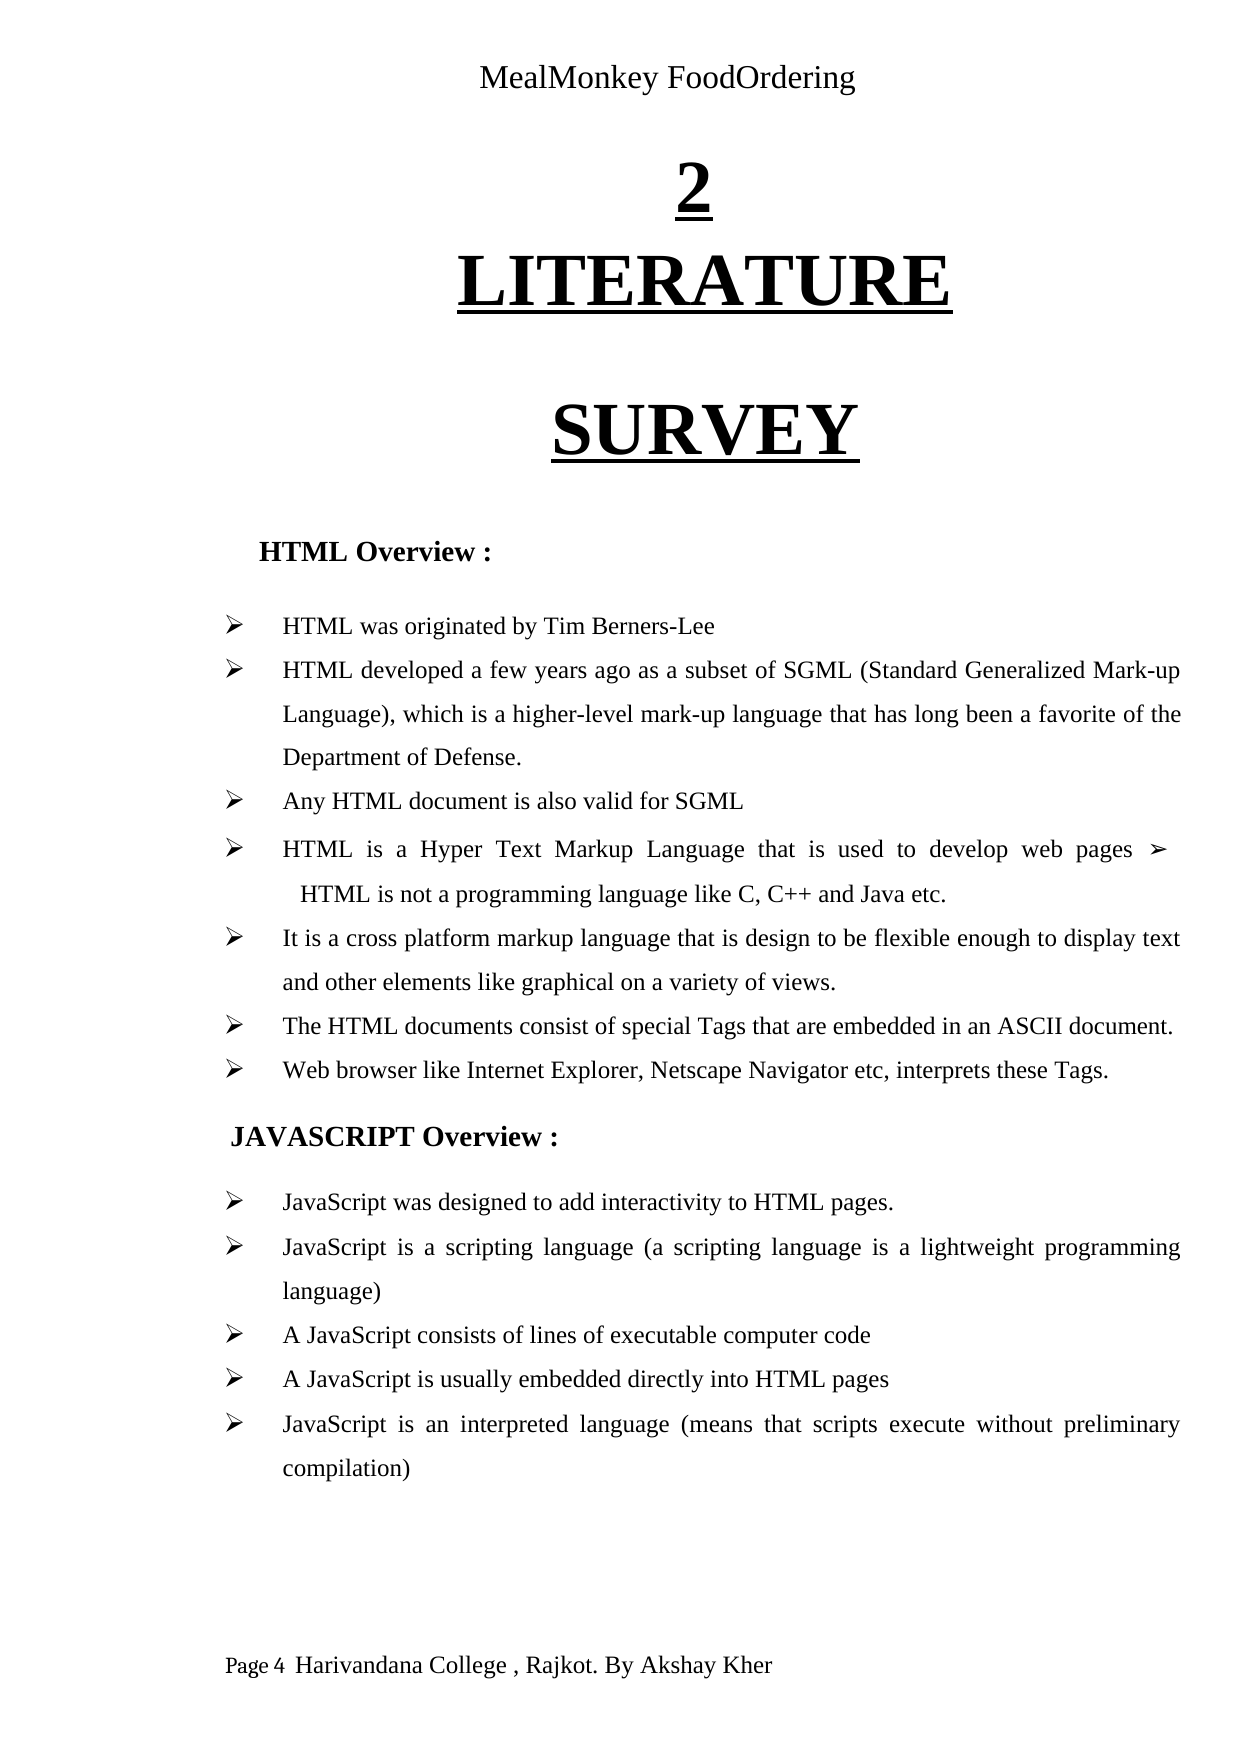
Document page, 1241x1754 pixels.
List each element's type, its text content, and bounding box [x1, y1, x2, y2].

text LITERATURE [150, 236, 953, 322]
list JavaScript was designed to add interactivity to HTML pages. [223, 1187, 1182, 1217]
list A JavaScript consists of lines of executable computer code [223, 1320, 1182, 1349]
list JAVASCRIPT Overview : [150, 1119, 1182, 1153]
list JavaScript is a scripting language (a scripting language is a lightweight programming language) [223, 1232, 1182, 1305]
list The HTML documents consist of special Tags that are embedded in an ASCII document. [223, 1011, 1182, 1041]
list It is a cross platform markup language that is design to be flexible enough to display text and other elements like graphical on a variety of views. [223, 923, 1182, 996]
list JavaScript is an interpreted language (means that scripts execute without preliminary compilation) [223, 1409, 1182, 1482]
list A JavaScript is usually embedded directly into HTML pages [223, 1364, 1182, 1394]
list Any HTML document is also valid for SGML [223, 786, 1182, 816]
list HTML was originated by Tim Berners-Lee [223, 611, 1182, 640]
text SURVEY [551, 385, 1185, 471]
list HTML is a Hyper Text Markup Language that is used to develop web pages ➢ HTML is not a programming language like C, C++ and Java etc. [223, 831, 1182, 908]
list Web browser like Internet Explorer, Netscape Navigator etc, interprets these Tags. [223, 1056, 1182, 1085]
text 2 [150, 142, 1185, 229]
text HTML Overview : [150, 534, 1185, 568]
list HTML developed a few years ago as a subset of SGML (Standard Generalized Mark-up Language), which is a higher-level mark-up language that has long been a favorite of the Department of Defense. [223, 655, 1182, 771]
